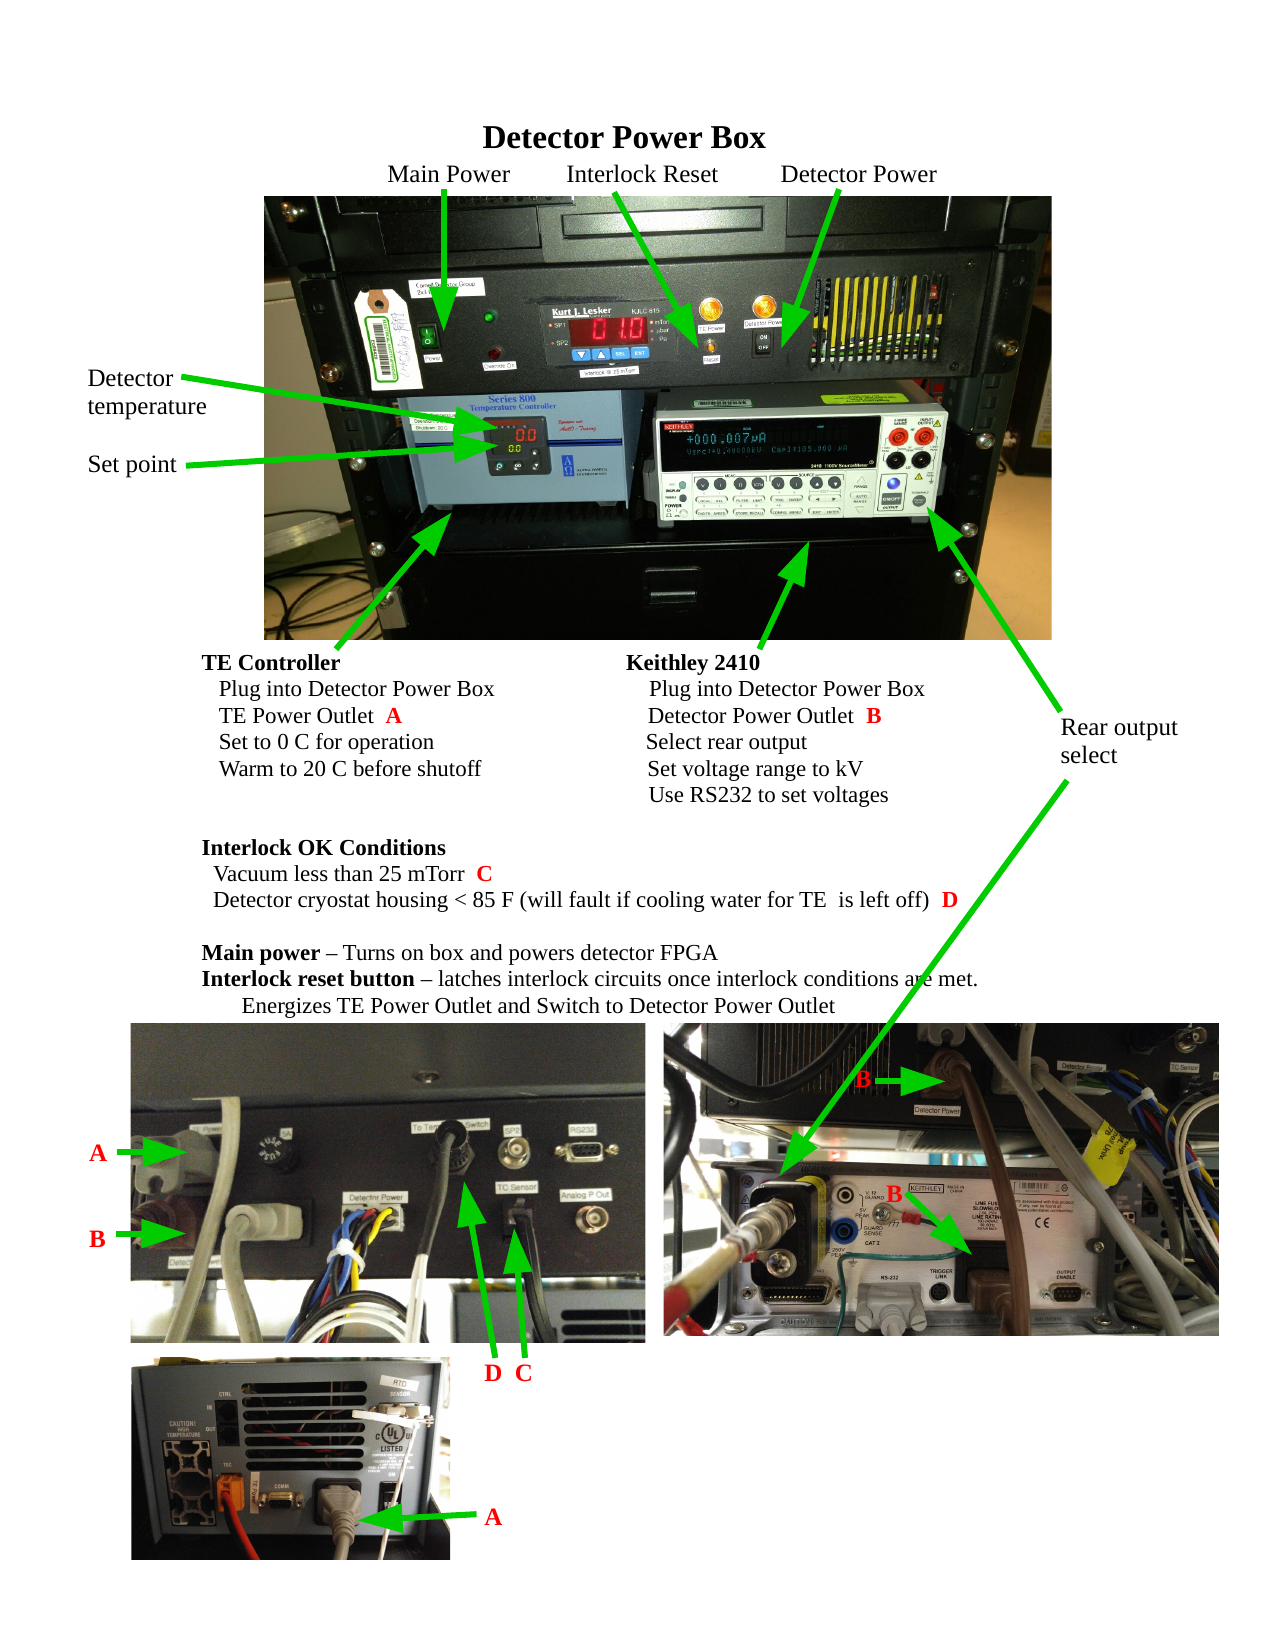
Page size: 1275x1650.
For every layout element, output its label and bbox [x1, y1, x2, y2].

picture [663, 1023, 1219, 1336]
picture [264, 394, 453, 457]
picture [860, 1079, 866, 1086]
picture [264, 196, 1052, 640]
picture [130, 1023, 646, 1343]
picture [131, 1357, 451, 1560]
